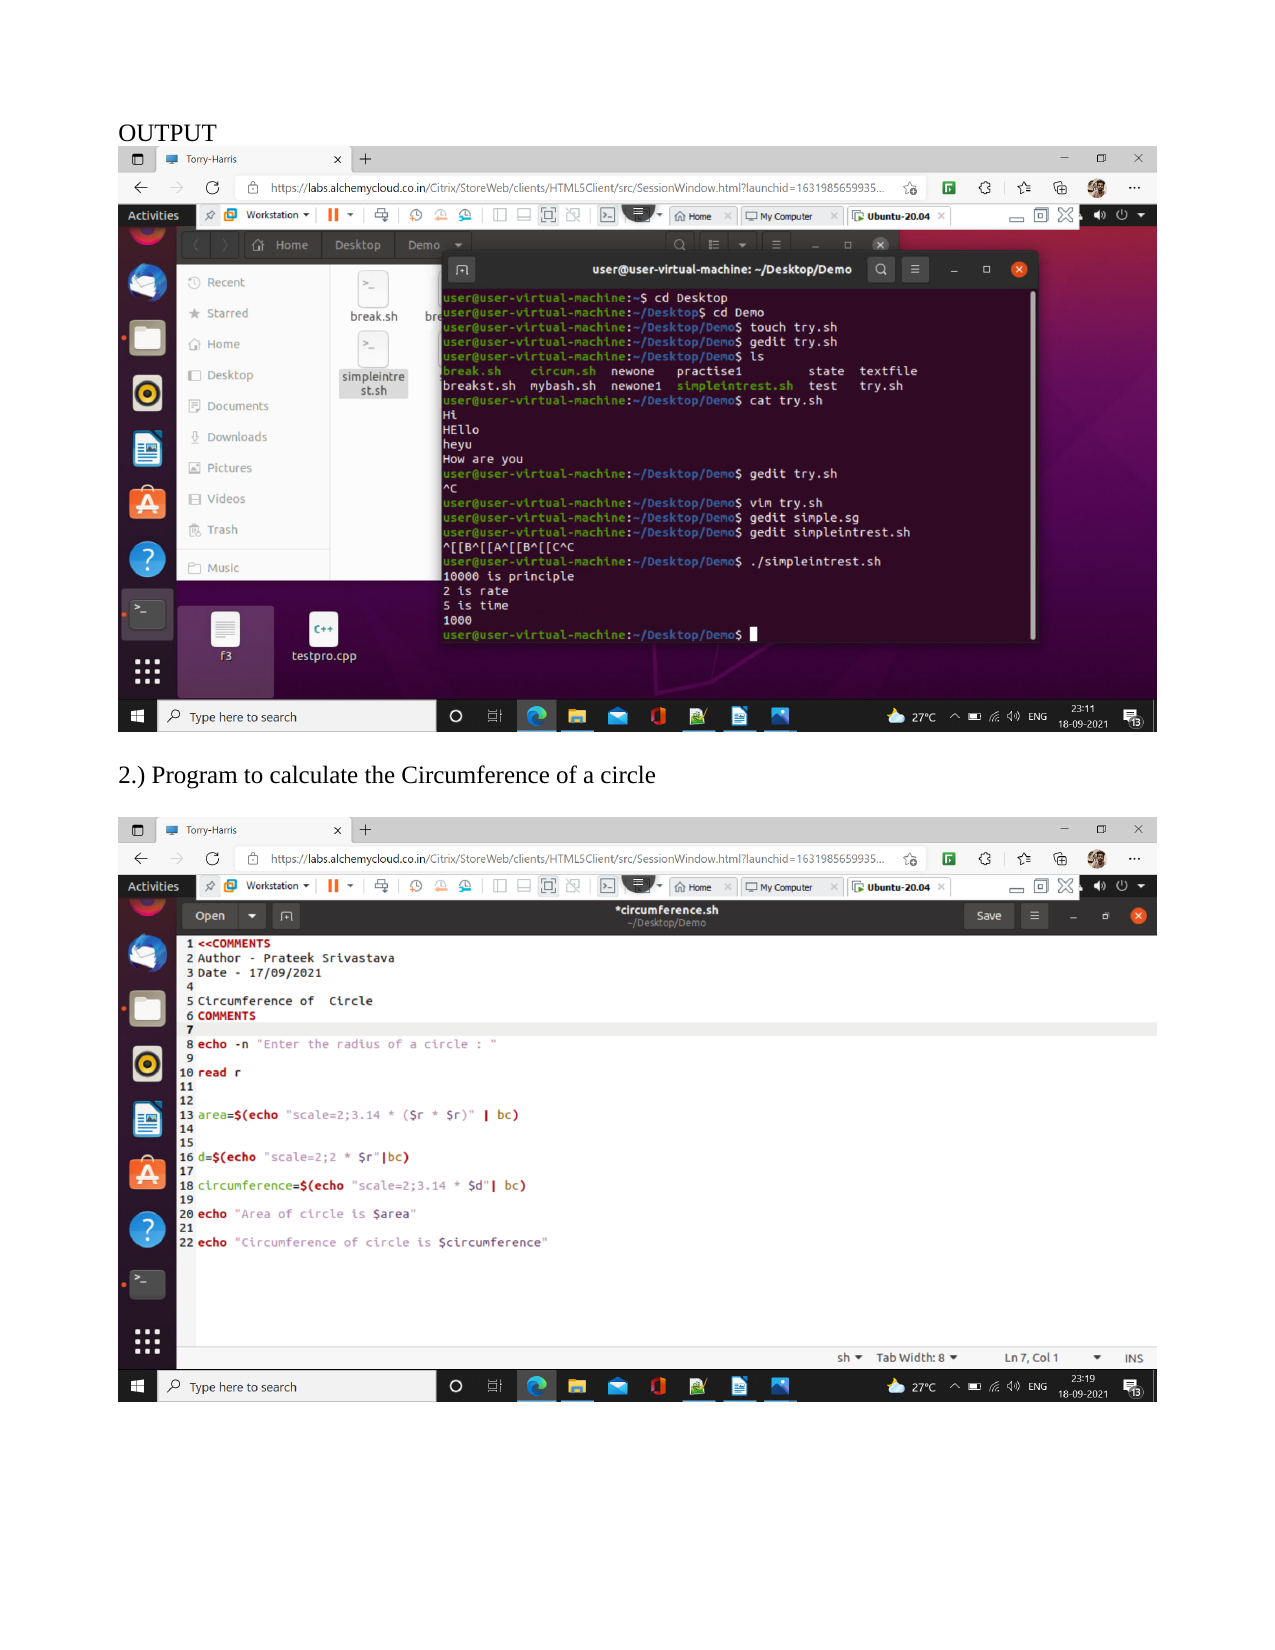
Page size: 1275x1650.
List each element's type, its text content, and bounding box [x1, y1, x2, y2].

picture [118, 817, 1157, 1402]
text 2.) Program to calculate the Circumference of a circle [118, 760, 1157, 789]
text OUTPUT [118, 118, 1157, 146]
picture [118, 146, 1157, 732]
